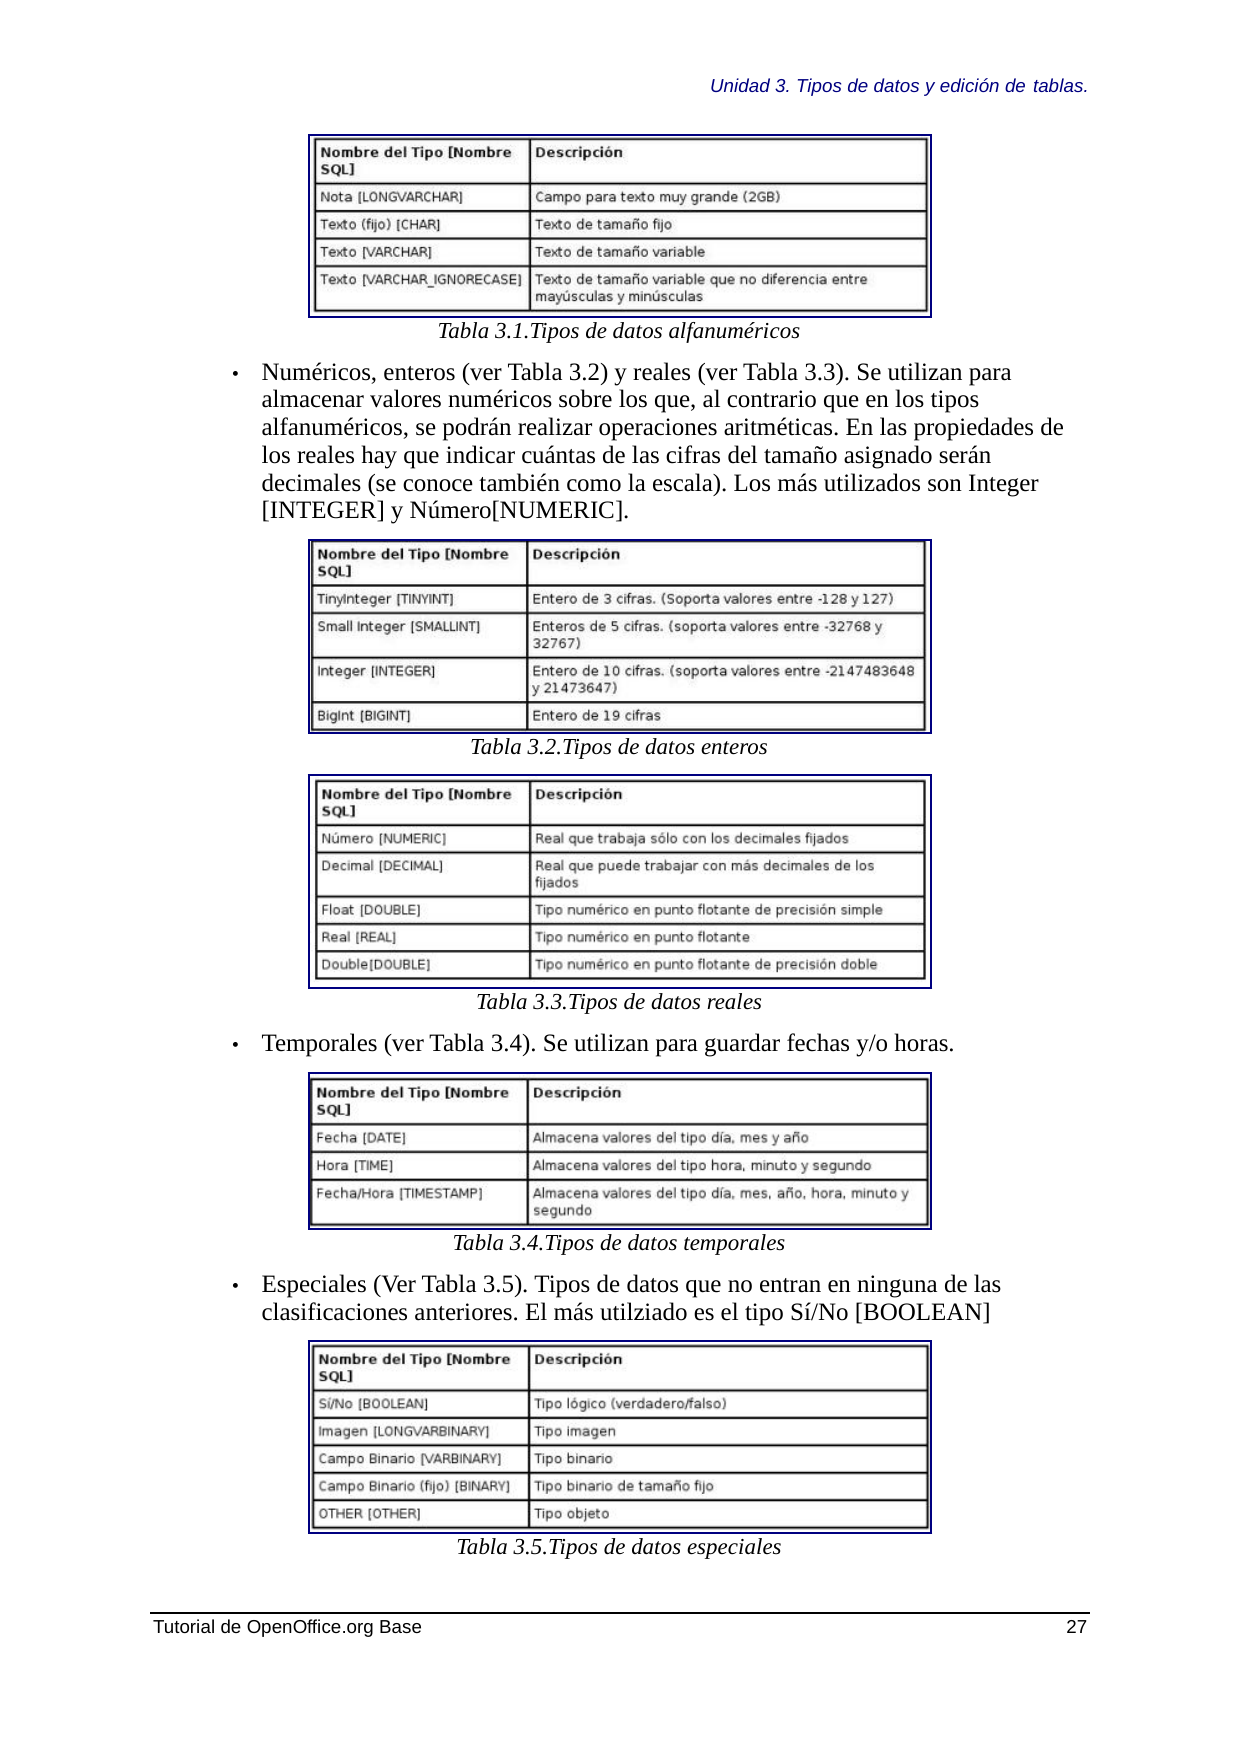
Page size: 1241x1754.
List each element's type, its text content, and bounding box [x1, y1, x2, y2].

text Tabla 3.1.Tipos de datos alfanuméricos [150, 134, 1090, 343]
list Especiales (Ver Tabla 3.5). Tipos de datos que no entran en ninguna de las clasificaciones anteriores. El más utilziado es el tipo Sí/No [BOOLEAN] [232, 1270, 1090, 1325]
text Tabla 3.5.Tipos de datos especiales [150, 1340, 1090, 1559]
picture [310, 541, 930, 732]
text Tabla 3.4.Tipos de datos temporales [150, 1072, 1090, 1255]
picture [310, 1074, 930, 1228]
picture [310, 136, 930, 316]
list Numéricos, enteros (ver Tabla 3.2) y reales (ver Tabla 3.3). Se utilizan para almacenar valores numéricos sobre los que, al contrario que en los tipos alfanuméricos, se podrán realizar operaciones aritméticas. En las propiedades de los reales hay que indicar cuántas de las cifras del tamaño asignado serán decimales (se conoce también como la escala). Los más utilizados son Integer [INTEGER] y Número[NUMERIC]. [232, 358, 1090, 524]
list Temporales (ver Tabla 3.4). Se utilizan para guardar fechas y/o horas. [232, 1029, 1090, 1057]
text Tabla 3.3.Tipos de datos reales [150, 774, 1090, 1015]
picture [310, 776, 930, 987]
text Tabla 3.2.Tipos de datos enteros [150, 539, 1090, 759]
picture [310, 1342, 930, 1532]
